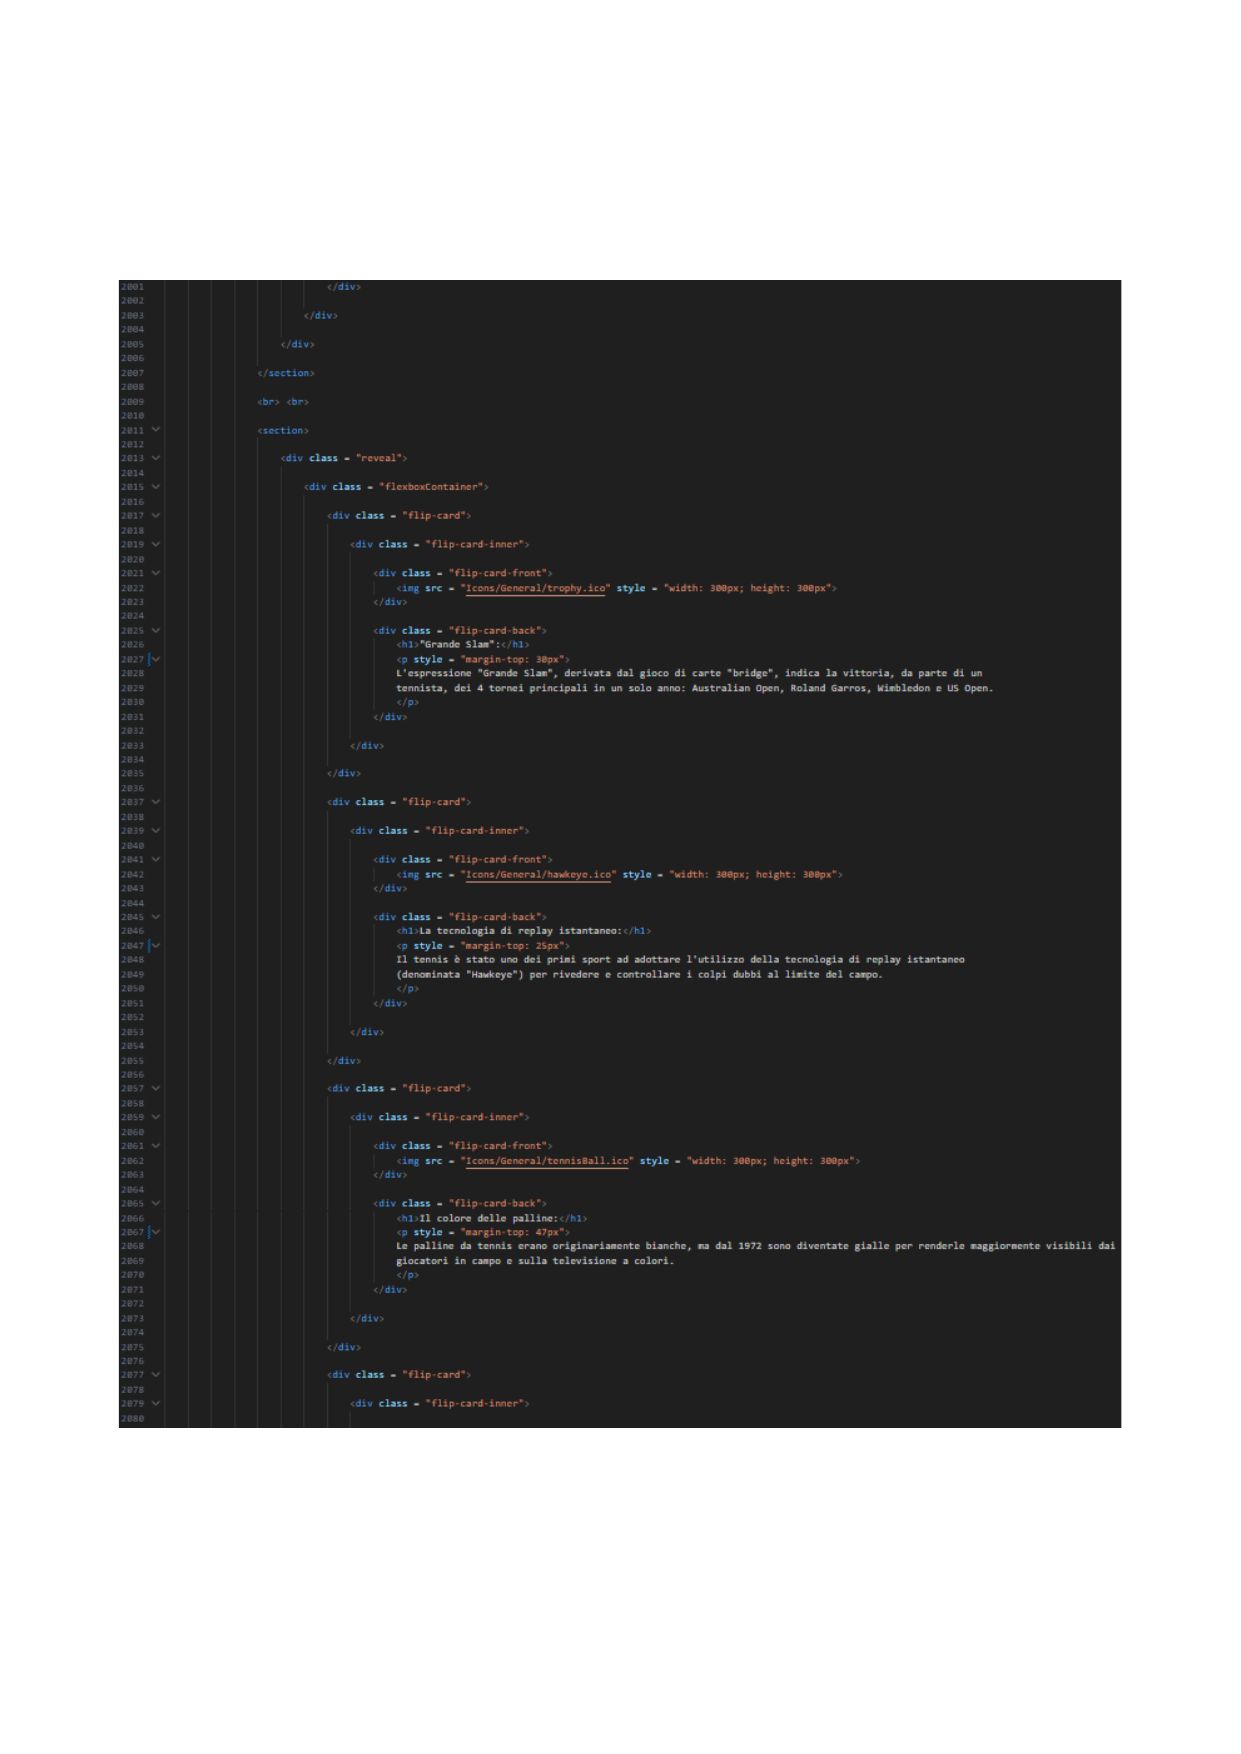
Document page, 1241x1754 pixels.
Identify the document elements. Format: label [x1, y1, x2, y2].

picture [118, 280, 1122, 1428]
